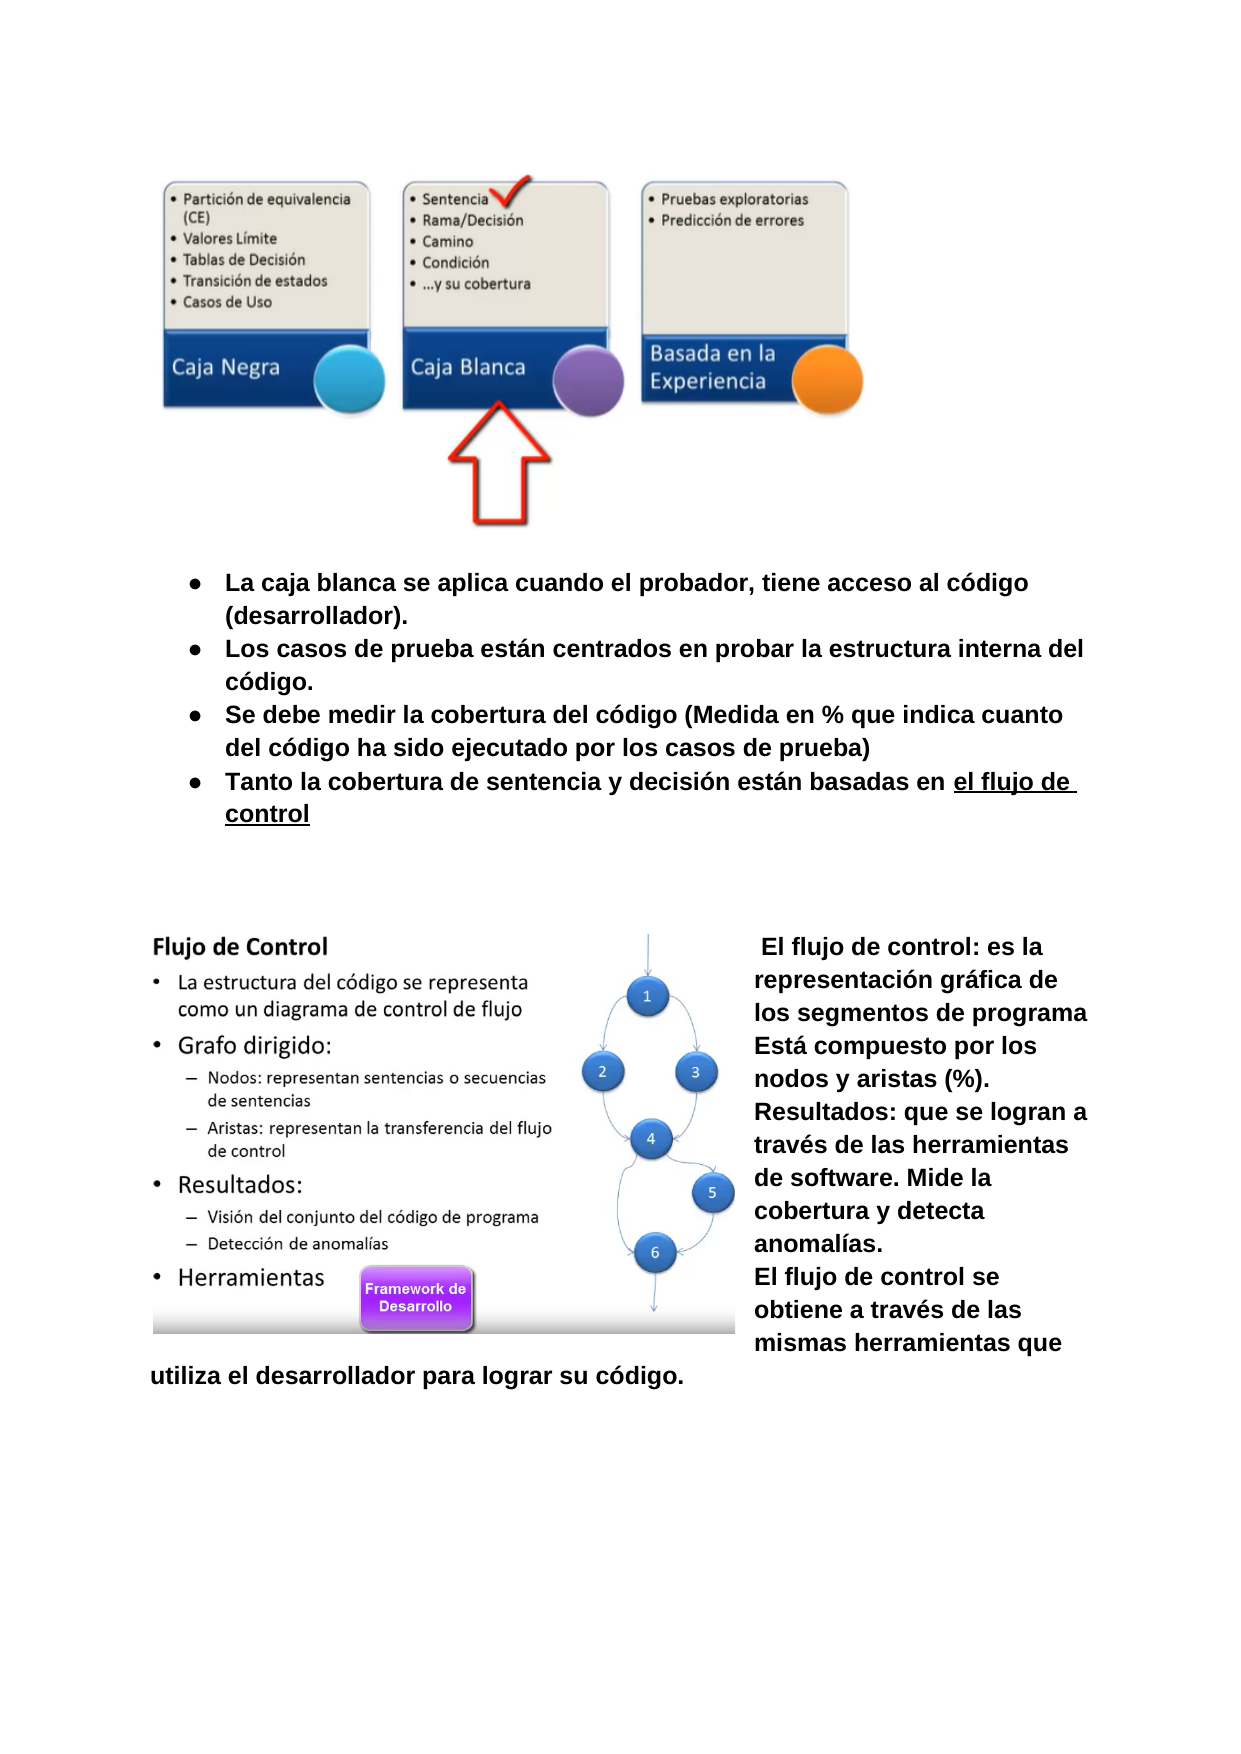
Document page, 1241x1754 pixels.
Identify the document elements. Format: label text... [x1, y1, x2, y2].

text El flujo de control se obtiene a través de las mismas herramientas que utiliza el desarrollador para lograr su código. [150, 1262, 1090, 1389]
text Está compuesto por los nodos y aristas (%). [736, 1031, 1090, 1092]
text El flujo de control: es la representación gráfica de los segmentos de programa [150, 932, 1090, 1026]
picture [150, 150, 867, 532]
list Tanto la cobertura de sentencia y decisión están basadas en el flujo de control [187, 766, 1090, 828]
list Los casos de prueba están centrados en probar la estructura interna del código. [187, 634, 1090, 696]
picture [153, 934, 736, 1334]
list Se debe medir la cobertura del código (Medida en % que indica cuanto del código ha sido ejecutado por los casos de prueba) [187, 700, 1090, 762]
text Resultados: que se logran a través de las herramientas de software. Mide la cobertura y detecta anomalías. [736, 1097, 1090, 1257]
list La caja blanca se aplica cuando el probador, tiene acceso al código (desarrollador). [187, 568, 1090, 630]
